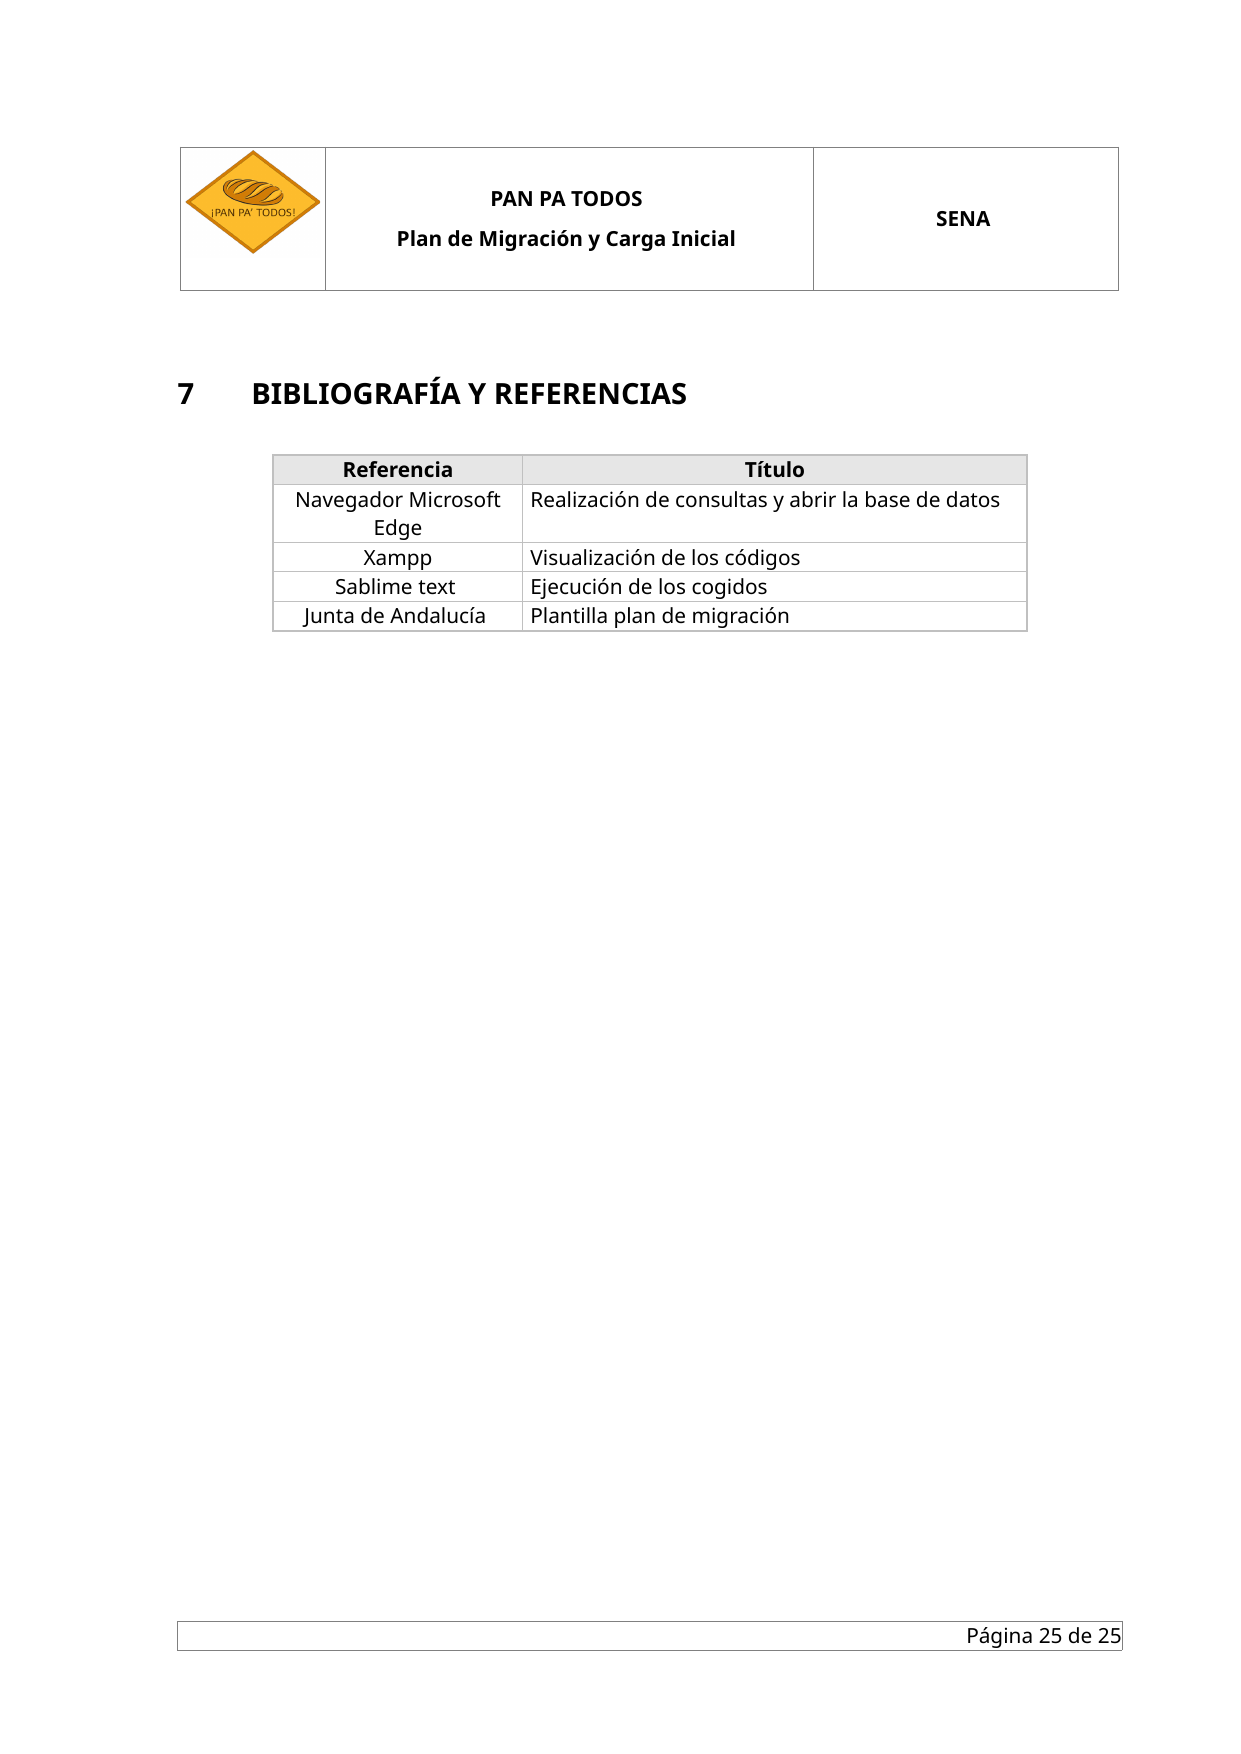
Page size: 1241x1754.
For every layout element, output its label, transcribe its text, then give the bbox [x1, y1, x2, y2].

table_header Título [523, 456, 1026, 484]
table_cell Navegador Microsoft Edge [274, 485, 522, 542]
subtitle BIBLIOGRAFÍA Y REFERENCIAS [177, 373, 1122, 413]
table_cell Ejecución de los cogidos [523, 572, 1026, 601]
table_header Referencia [274, 456, 522, 484]
table_cell Junta de Andalucía [274, 602, 522, 630]
table_cell Realización de consultas y abrir la base de datos [523, 485, 1026, 542]
table_cell Visualización de los códigos [523, 543, 1026, 571]
table_cell Xampp [274, 543, 522, 571]
table_cell Sablime text [274, 572, 522, 601]
table_cell Plantilla plan de migración [523, 602, 1026, 630]
